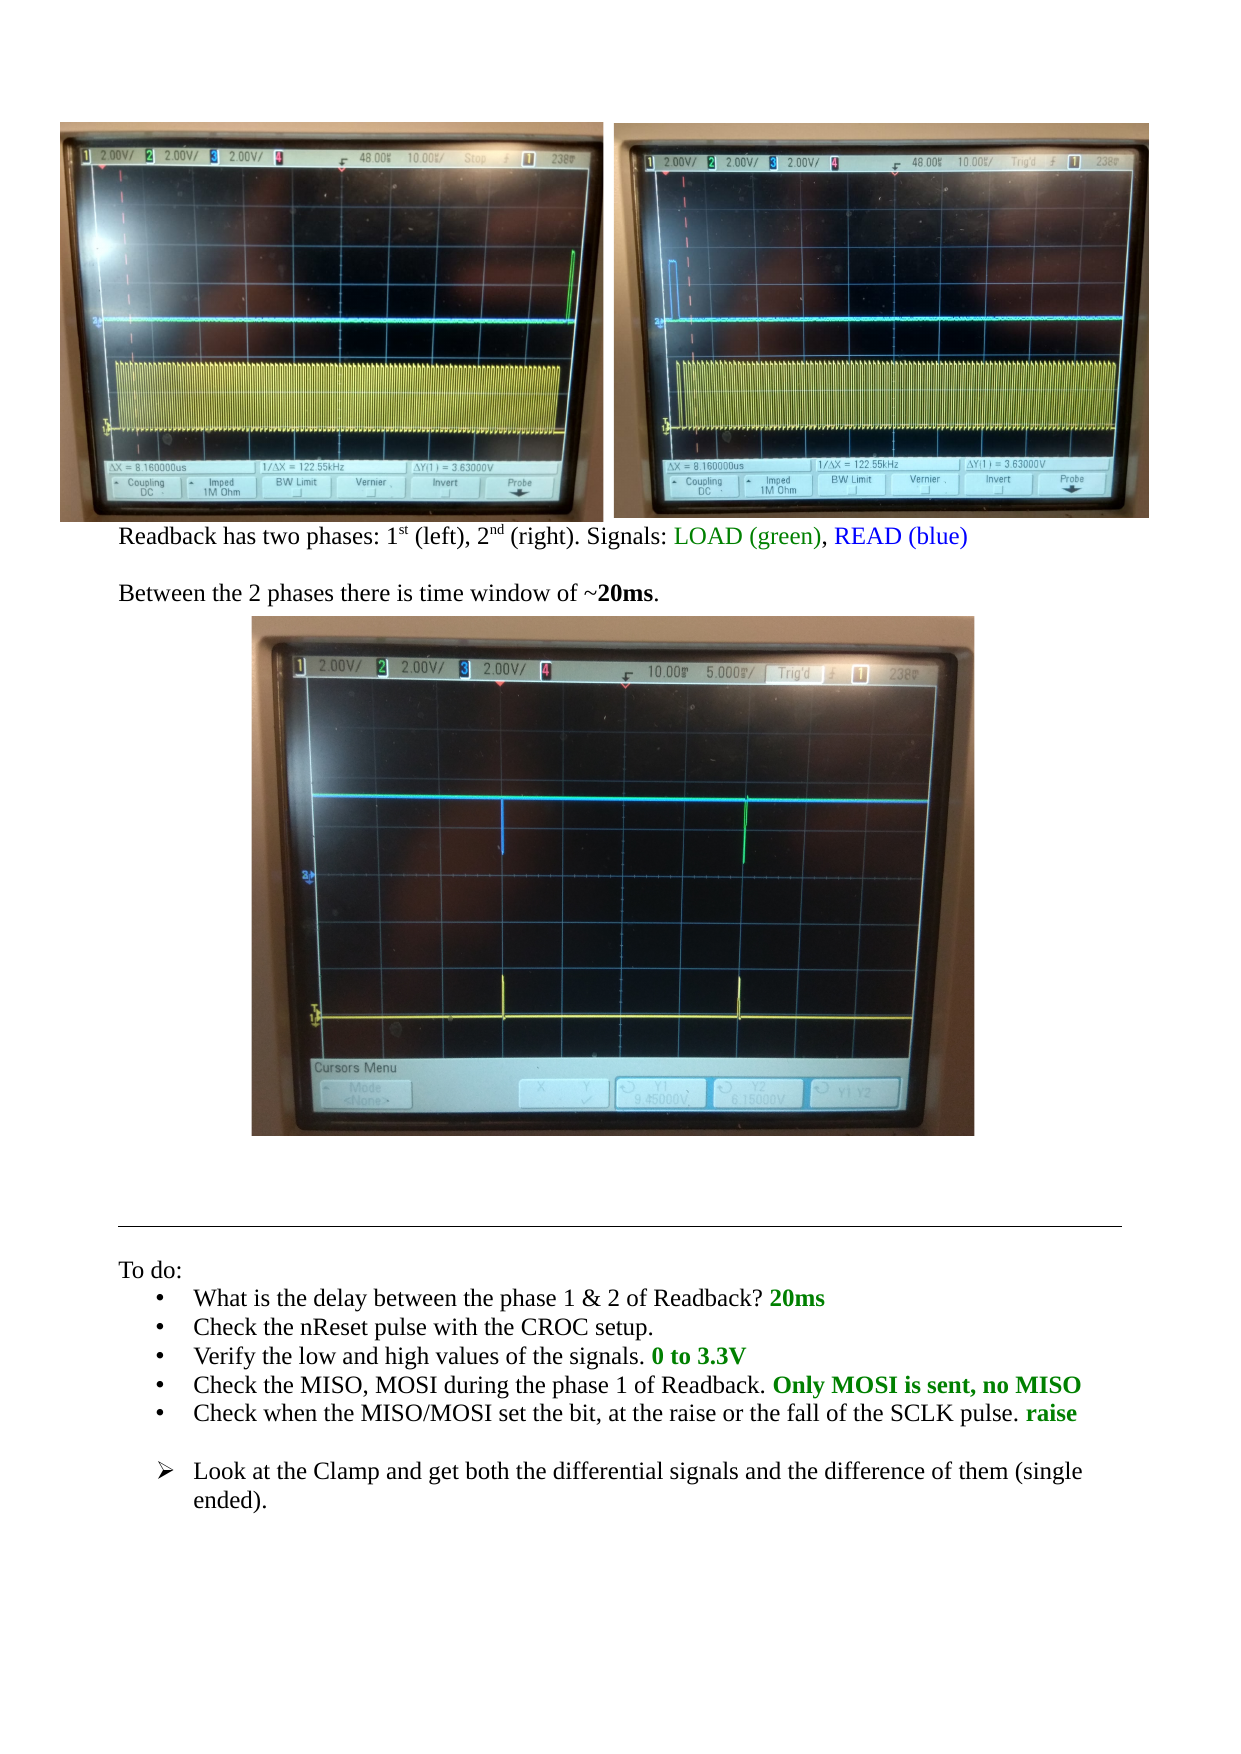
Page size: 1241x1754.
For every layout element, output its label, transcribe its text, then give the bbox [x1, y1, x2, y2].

picture [613, 123, 1149, 518]
list Check the nReset pulse with the CROC setup. [156, 1312, 1122, 1341]
text Readback has two phases: 1st (left), 2nd (right). Signals: LOAD (green), READ (blue) [118, 118, 1122, 550]
list Look at the Clamp and get both the differential signals and the difference of them (single ended). [156, 1456, 1122, 1513]
text Between the 2 phases there is time window of ~20ms. [118, 578, 1122, 607]
list Verify the low and high values of the signals. 0 to 3.3V [156, 1341, 1122, 1370]
picture [60, 122, 604, 522]
list What is the delay between the phase 1 & 2 of Readback? 20ms [156, 1283, 1122, 1312]
picture [251, 616, 975, 1136]
list Check when the MISO/MOSI set the bit, at the raise or the fall of the SCLK pulse. raise [156, 1398, 1122, 1427]
list Check the MISO, MOSI during the phase 1 of Readback. Only MOSI is sent, no MISO [156, 1370, 1122, 1398]
text To do: [118, 1255, 1122, 1283]
